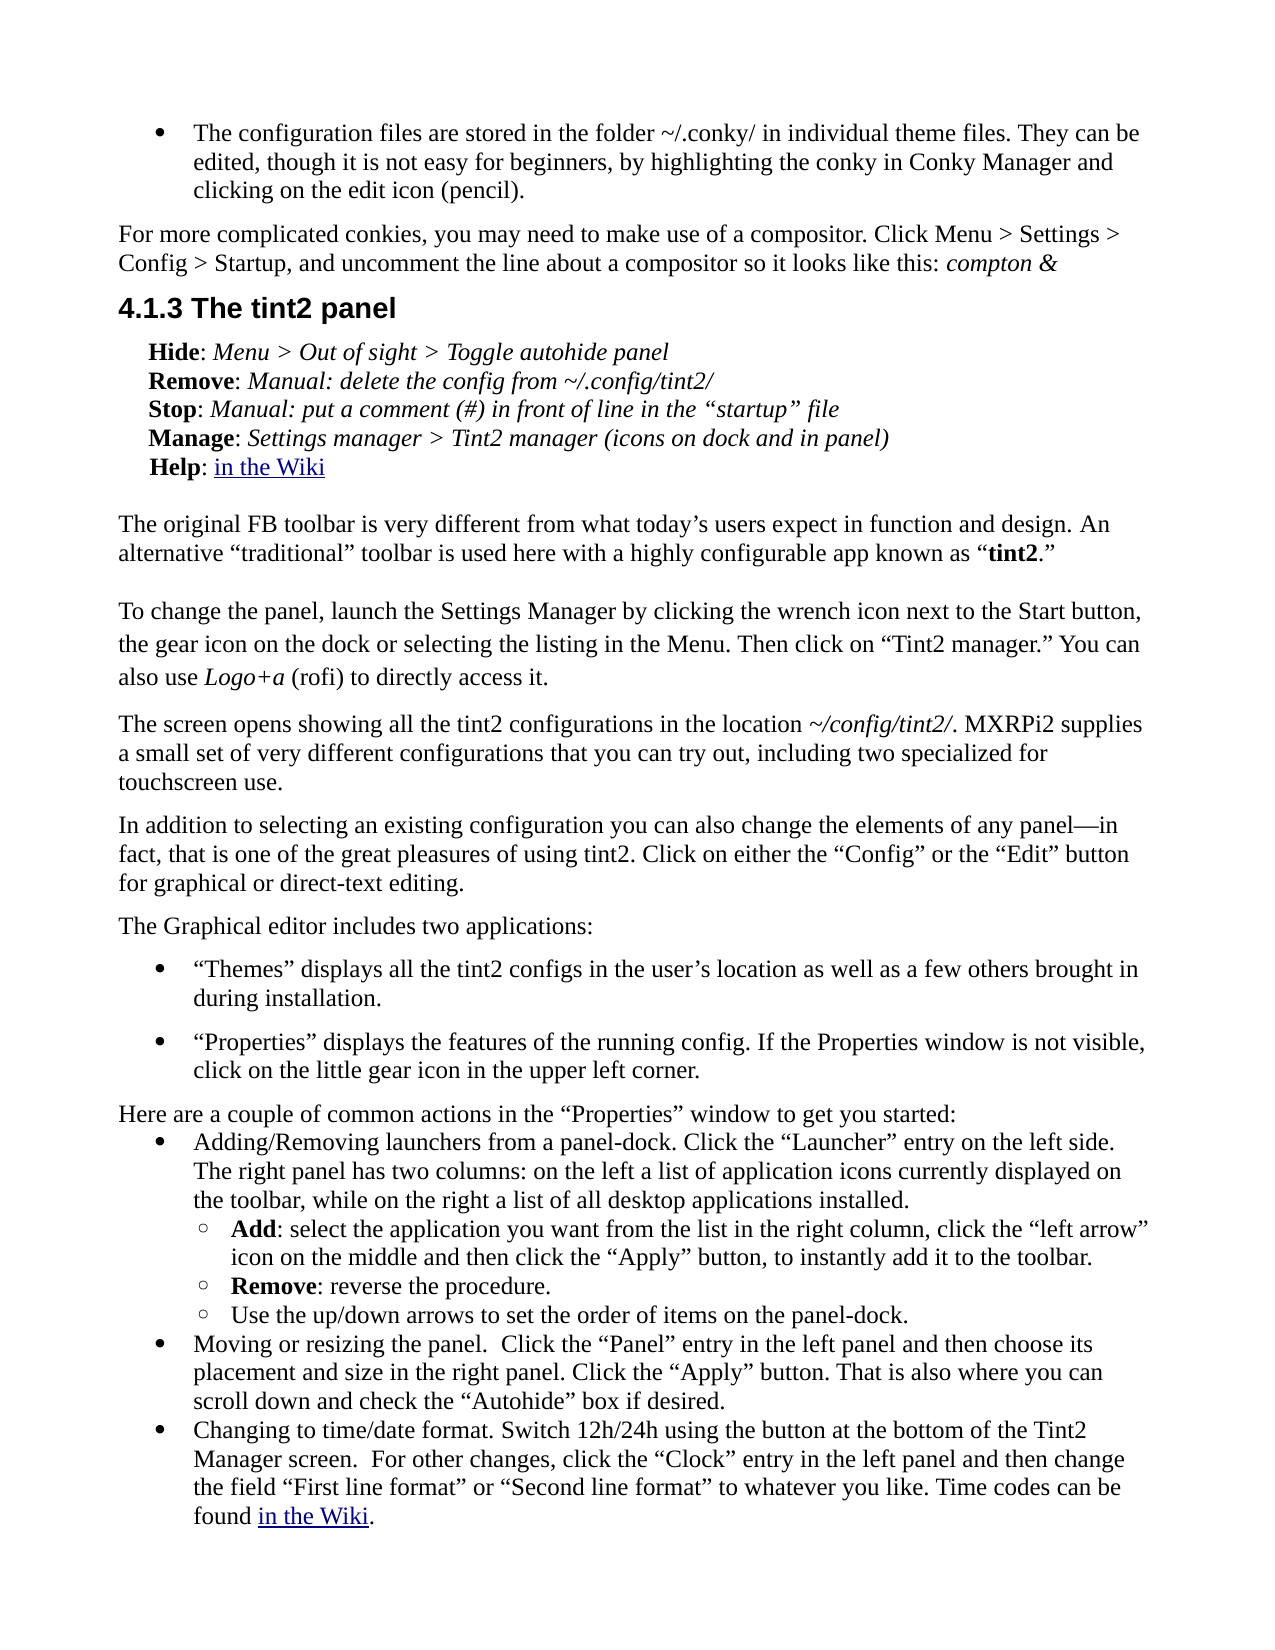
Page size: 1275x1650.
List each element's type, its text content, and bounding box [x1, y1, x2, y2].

text The original FB toolbar is very different from what today’s users expect in function and design. An alternative “traditional” toolbar is used here with a highly configurable app known as “tint2.” [118, 509, 1157, 567]
subtitle 4.1.3 The tint2 panel [118, 291, 1157, 324]
text The Graphical editor includes two applications: [118, 911, 1157, 940]
list Changing to time/date format. Switch 12h/24h using the button at the bottom of the Tint2 Manager screen. For other changes, click the “Clock” entry in the left panel and then change the field “First line format” or “Second line format” to whatever you like. Time codes can be found in the Wiki. [156, 1415, 1157, 1530]
text Hide: Menu > Out of sight > Toggle autohide panel [148, 337, 1157, 366]
list Use the up/down arrows to set the order of items on the panel-dock. [193, 1300, 1157, 1329]
text The screen opens showing all the tint2 configurations in the location ~/config/tint2/. MXRPi2 supplies a small set of very different configurations that you can try out, including two specialized for touchscreen use. [118, 709, 1157, 796]
text To change the panel, launch the Settings Manager by clicking the wrench icon next to the Start button, the gear icon on the dock or selecting the listing in the Menu. Then click on “Tint2 manager.” You can also use Logo+a (rofi) to directly access it. [118, 596, 1157, 691]
list Adding/Removing launchers from a panel-dock. Click the “Launcher” entry on the left side. The right panel has two columns: on the left a list of application icons currently displayed on the toolbar, while on the right a list of all desktop applications installed. [156, 1127, 1157, 1214]
list Add: select the application you want from the list in the right column, click the “left arrow” icon on the middle and then click the “Apply” button, to instantly add it to the toolbar. [193, 1214, 1157, 1271]
list “Themes” displays all the tint2 configs in the user’s location as well as a few others brought in during installation. [156, 954, 1157, 1012]
text In addition to selecting an existing configuration you can also change the elements of any panel—in fact, that is one of the great pleasures of using tint2. Click on either the “Config” or the “Edit” button for graphical or direct-text editing. [118, 810, 1157, 897]
list “Properties” displays the features of the running config. If the Properties window is not visible, click on the little gear icon in the upper left corner. [156, 1027, 1157, 1084]
text Manage: Settings manager > Tint2 manager (icons on dock and in panel) [148, 423, 1157, 452]
list Remove: reverse the procedure. [193, 1271, 1157, 1300]
text Here are a couple of common actions in the “Properties” window to get you started: [118, 1099, 1157, 1127]
list The configuration files are stored in the folder ~/.conky/ in individual theme files. They can be edited, though it is not easy for beginners, by highlighting the conky in Conky Manager and clicking on the edit icon (pencil). [156, 118, 1157, 204]
text Help: in the Wiki [118, 452, 1157, 481]
text For more complicated conkies, you may need to make use of a compositor. Click Menu > Settings > Config > Startup, and uncomment the line about a compositor so it looks like this: compton & [118, 219, 1157, 276]
text Remove: Manual: delete the config from ~/.config/tint2/ [148, 366, 1157, 394]
text Stop: Manual: put a comment (#) in front of line in the “startup” file [148, 394, 1157, 423]
list Moving or resizing the panel. Click the “Panel” entry in the left panel and then choose its placement and size in the right panel. Click the “Apply” button. That is also where you can scroll down and check the “Autohide” box if desired. [156, 1329, 1157, 1415]
